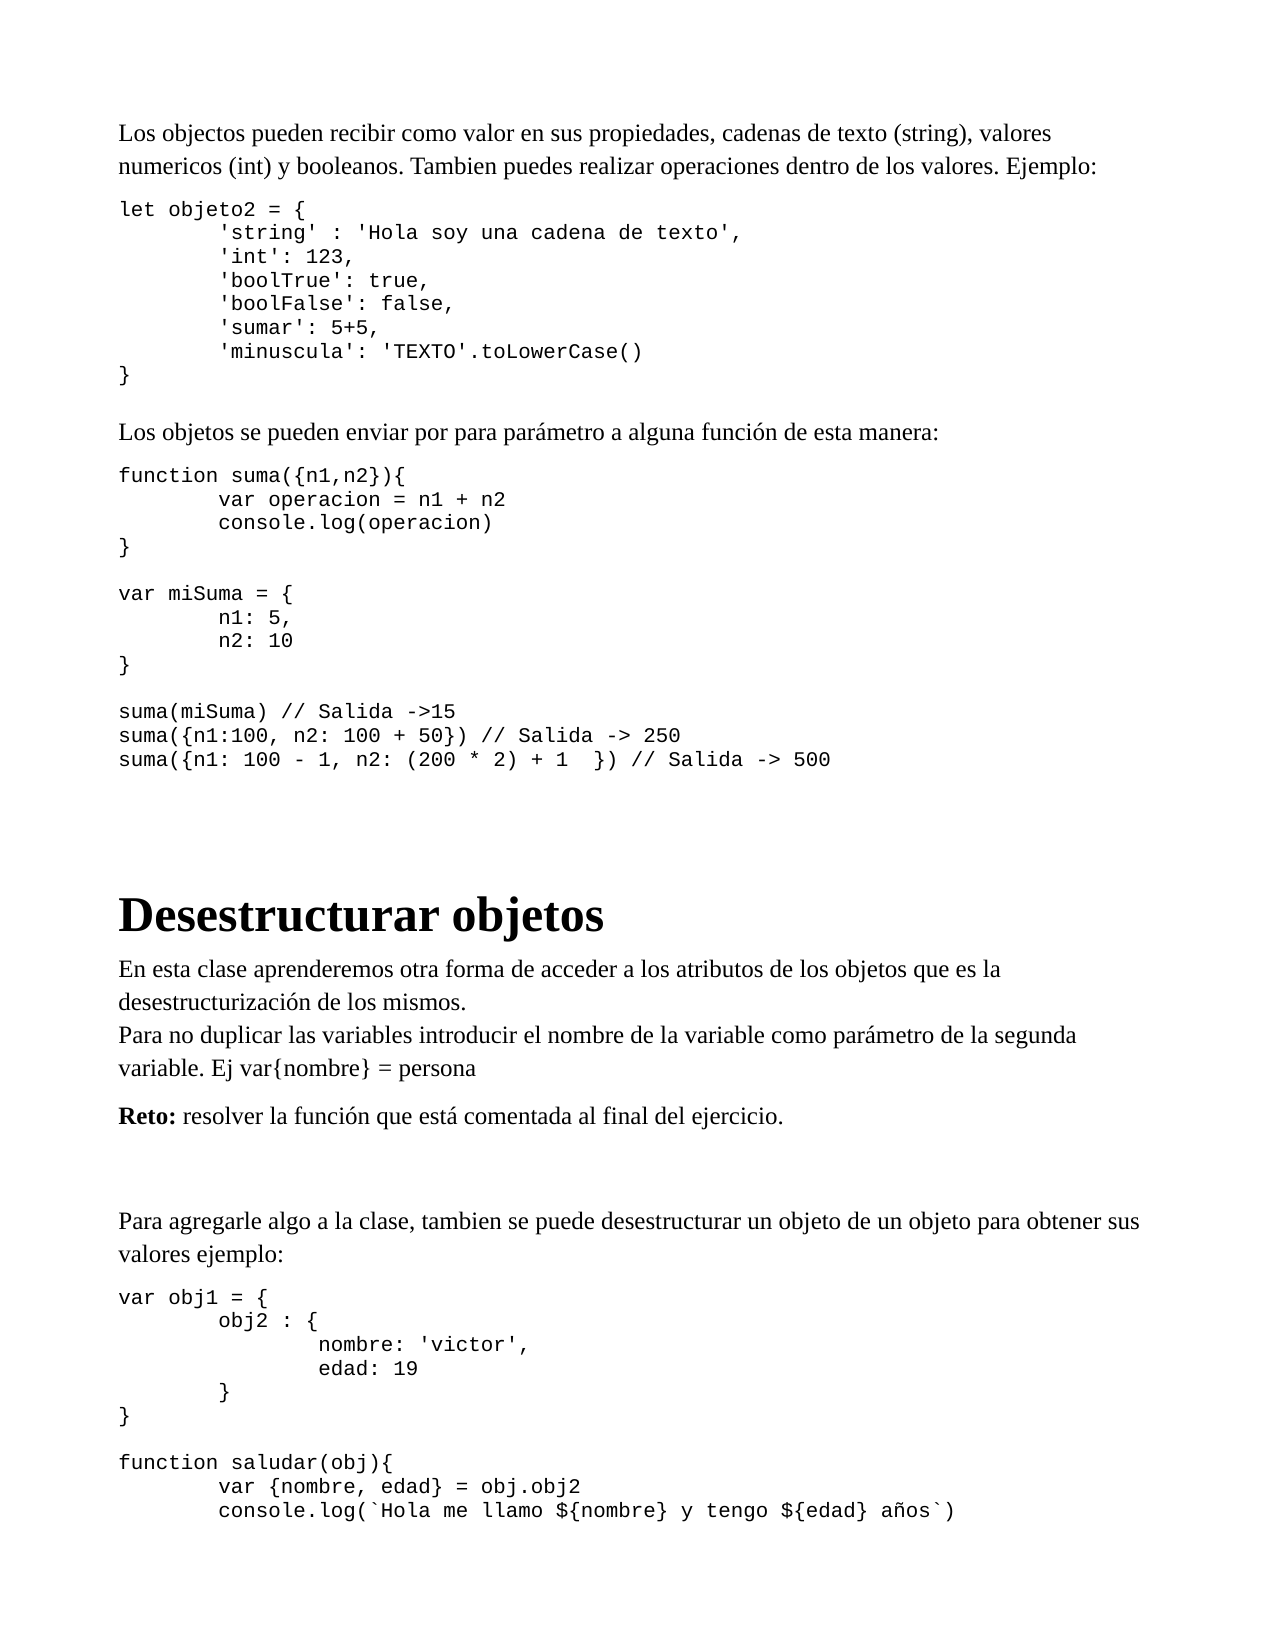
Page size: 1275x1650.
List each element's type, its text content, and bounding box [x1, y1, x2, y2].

subtitle Desestructurar objetos [118, 884, 1157, 942]
text } [118, 364, 1157, 388]
text obj2 : { [118, 1310, 1157, 1334]
text 'string' : 'Hola soy una cadena de texto', [118, 222, 1157, 246]
text 'sumar': 5+5, [118, 317, 1157, 341]
text edad: 19 [118, 1358, 1157, 1381]
text Para agregarle algo a la clase, tambien se puede desestructurar un objeto de un objeto para obtener sus valores ejemplo: [118, 1206, 1157, 1268]
text console.log(`Hola me llamo ${nombre} y tengo ${edad} años`) [118, 1499, 1157, 1523]
text function saludar(obj){ [118, 1452, 1157, 1476]
text suma({n1: 100 - 1, n2: (200 * 2) + 1 }) // Salida -> 500 [118, 749, 1157, 772]
text n1: 5, [118, 607, 1157, 631]
text nombre: 'victor', [118, 1334, 1157, 1358]
text var miSuma = { [118, 583, 1157, 607]
text suma({n1:100, n2: 100 + 50}) // Salida -> 250 [118, 725, 1157, 749]
text Los objectos pueden recibir como valor en sus propiedades, cadenas de texto (string), valores numericos (int) y booleanos. Tambien puedes realizar operaciones dentro de los valores. Ejemplo: [118, 118, 1157, 180]
text suma(miSuma) // Salida ->15 [118, 701, 1157, 725]
text 'boolTrue': true, [118, 270, 1157, 293]
text } [118, 536, 1157, 559]
text var operacion = n1 + n2 [118, 489, 1157, 512]
text let objeto2 = { [118, 199, 1157, 222]
text var {nombre, edad} = obj.obj2 [118, 1476, 1157, 1499]
text } [118, 1381, 1157, 1405]
text var obj1 = { [118, 1287, 1157, 1310]
text En esta clase aprenderemos otra forma de acceder a los atributos de los objetos que es la desestructurización de los mismos. Para no duplicar las variables introducir el nombre de la variable como parámetro de la segunda variable. Ej var{nombre} = persona [118, 954, 1157, 1082]
text n2: 10 [118, 631, 1157, 654]
text console.log(operacion) [118, 512, 1157, 536]
text } [118, 654, 1157, 678]
text function suma({n1,n2}){ [118, 465, 1157, 489]
text } [118, 1405, 1157, 1429]
text Los objetos se pueden enviar por para parámetro a alguna función de esta manera: [118, 417, 1157, 446]
text 'minuscula': 'TEXTO'.toLowerCase() [118, 341, 1157, 364]
text 'boolFalse': false, [118, 293, 1157, 317]
text Reto: resolver la función que está comentada al final del ejercicio. [118, 1101, 1157, 1130]
text 'int': 123, [118, 246, 1157, 270]
